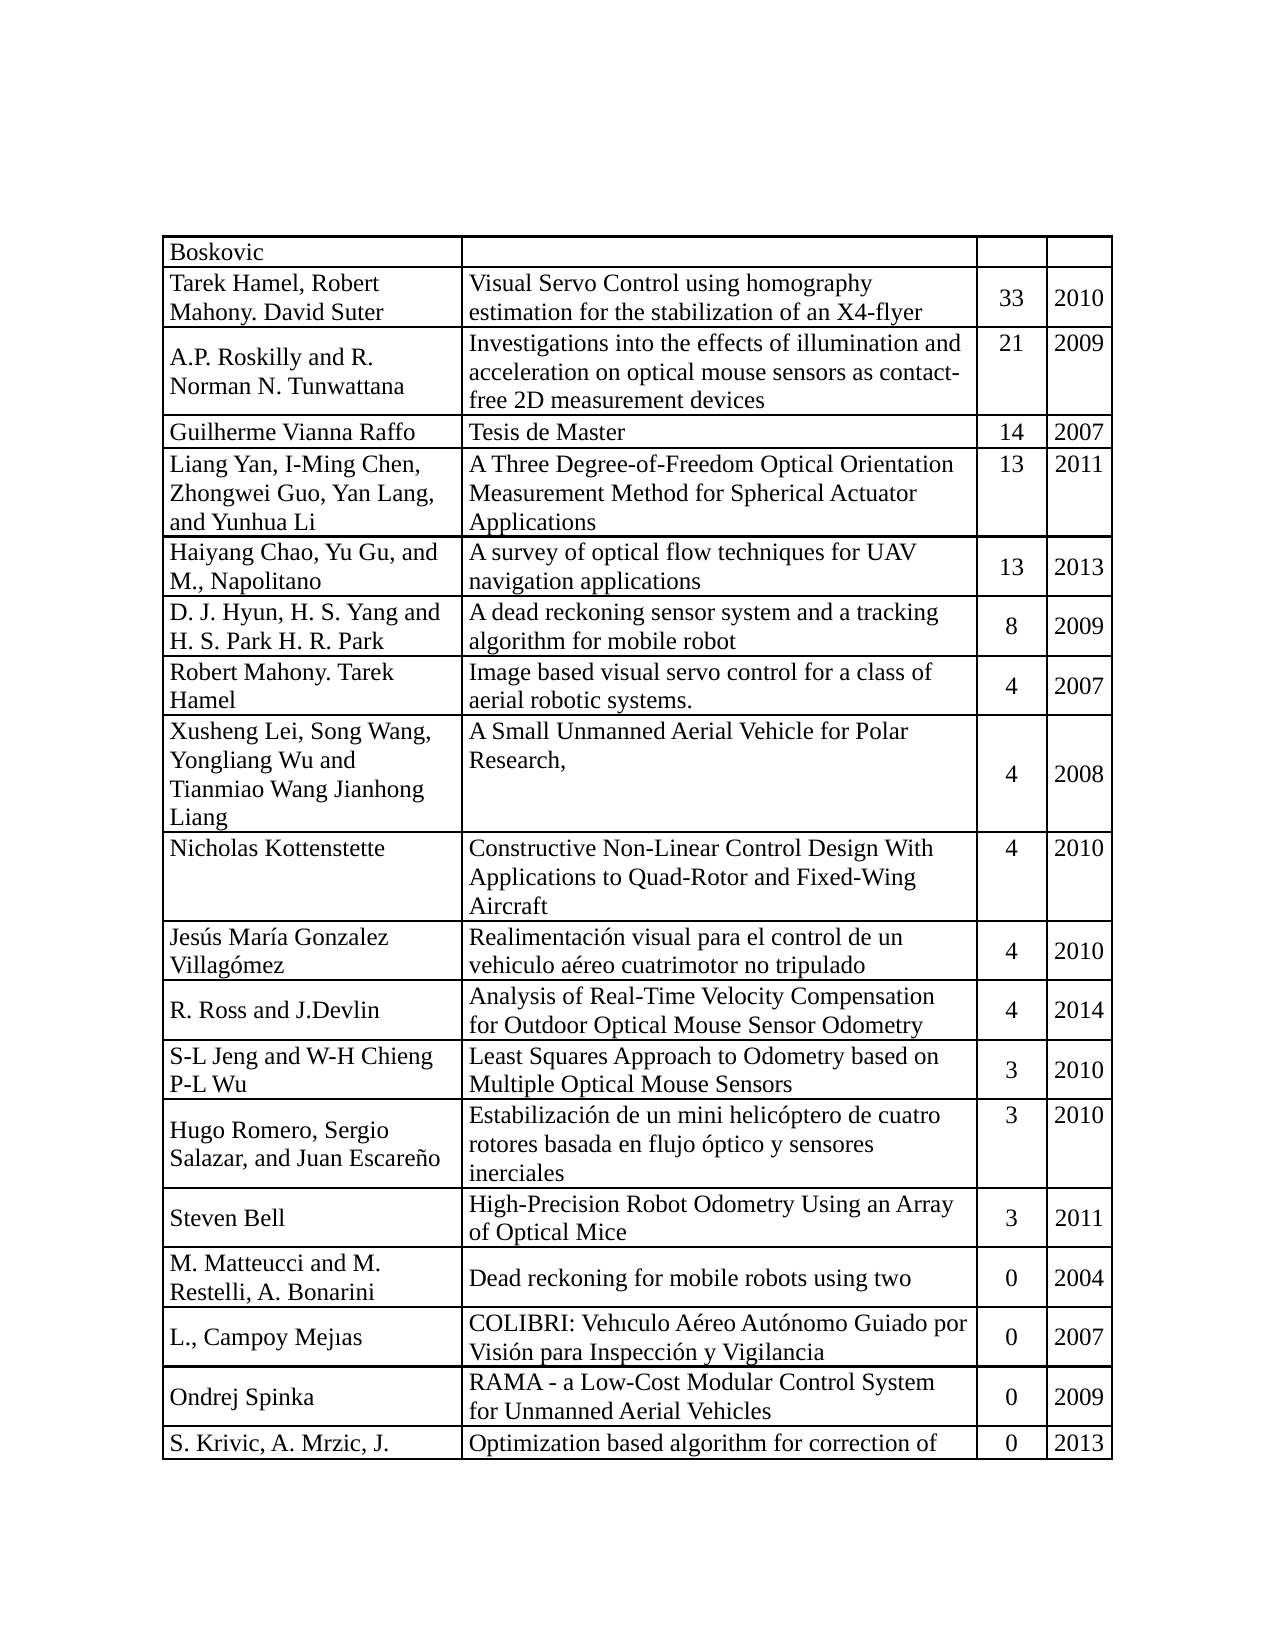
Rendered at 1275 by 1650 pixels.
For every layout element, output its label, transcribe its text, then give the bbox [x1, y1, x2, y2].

table_cell M. Matteucci and M. Restelli, A. Bonarini [164, 1248, 461, 1306]
table_cell 3 [978, 1100, 1046, 1187]
table_cell 0 [978, 1308, 1046, 1365]
table_cell Steven Bell [164, 1189, 461, 1246]
table_cell A survey of optical flow techniques for UAV navigation applications [463, 538, 976, 595]
table_cell Image based visual servo control for a class of aerial robotic systems. [463, 657, 976, 714]
table_cell Least Squares Approach to Odometry based on Multiple Optical Mouse Sensors [463, 1041, 976, 1098]
table_cell A Three Degree-of-Freedom Optical Orientation Measurement Method for Spherical Actuator Applications [463, 449, 976, 535]
table_cell D. J. Hyun, H. S. Yang and H. S. Park H. R. Park [164, 597, 461, 654]
table_cell 2011 [1048, 1189, 1111, 1246]
table_cell Realimentación visual para el control de un vehiculo aéreo cuatrimotor no tripulado [463, 922, 976, 979]
table_cell 33 [978, 268, 1046, 326]
table_cell 21 [978, 328, 1046, 414]
table_cell Visual Servo Control using homography estimation for the stabilization of an X4-flyer [463, 268, 976, 326]
table_cell 2007 [1048, 416, 1111, 447]
table_cell Liang Yan, I-Ming Chen, Zhongwei Guo, Yan Lang, and Yunhua Li [164, 449, 461, 535]
table_cell 2013 [1048, 538, 1111, 595]
table_cell 0 [978, 1368, 1046, 1425]
table_cell S-L Jeng and W-H Chieng P-L Wu [164, 1041, 461, 1098]
table_cell RAMA - a Low-Cost Modular Control System for Unmanned Aerial Vehicles [463, 1368, 976, 1425]
table_cell Xusheng Lei, Song Wang, Yongliang Wu and Tianmiao Wang Jianhong Liang [164, 716, 461, 831]
table_cell 14 [978, 416, 1046, 447]
table_cell 0 [978, 1248, 1046, 1306]
table_cell A Small Unmanned Aerial Vehicle for Polar Research, [463, 716, 976, 831]
table_cell 2009 [1048, 1368, 1111, 1425]
table_cell 2010 [1048, 922, 1111, 979]
table_cell 2010 [1048, 1100, 1111, 1187]
table_cell 13 [978, 538, 1046, 595]
table_cell 2011 [1048, 449, 1111, 535]
table_cell 4 [978, 981, 1046, 1039]
table_cell 2009 [1048, 328, 1111, 414]
table_cell 2014 [1048, 981, 1111, 1039]
table_cell [463, 238, 976, 266]
table_cell Tesis de Master [463, 416, 976, 447]
table_cell Nicholas Kottenstette [164, 833, 461, 919]
table_cell Analysis of Real-Time Velocity Compensation for Outdoor Optical Mouse Sensor Odometry [463, 981, 976, 1039]
table_cell 4 [978, 716, 1046, 831]
table_cell Guilherme Vianna Raffo [164, 416, 461, 447]
table_cell 2007 [1048, 657, 1111, 714]
table_cell Investigations into the effects of illumination and acceleration on optical mouse sensors as contact-free 2D measurement devices [463, 328, 976, 414]
table_cell Estabilización de un mini helicóptero de cuatro rotores basada en flujo óptico y sensores inerciales [463, 1100, 976, 1187]
table_cell Jesús María Gonzalez Villagómez [164, 922, 461, 979]
table_cell 0 [978, 1427, 1046, 1458]
table_cell 2007 [1048, 1308, 1111, 1365]
table_cell Constructive Non-Linear Control Design With Applications to Quad-Rotor and Fixed-Wing Aircraft [463, 833, 976, 919]
table_cell 4 [978, 833, 1046, 919]
table_cell Hugo Romero, Sergio Salazar, and Juan Escareño [164, 1100, 461, 1187]
table_cell Optimization based algorithm for correction of [463, 1427, 976, 1458]
table_cell 2008 [1048, 716, 1111, 831]
table_cell Robert Mahony. Tarek Hamel [164, 657, 461, 714]
table_cell 4 [978, 922, 1046, 979]
table_cell Ondrej Spinka [164, 1368, 461, 1425]
table_cell 2010 [1048, 268, 1111, 326]
table_cell COLIBRI: Vehıculo Aéreo Autónomo Guiado por Visión para Inspección y Vigilancia [463, 1308, 976, 1365]
table_cell 2013 [1048, 1427, 1111, 1458]
table_cell 2010 [1048, 1041, 1111, 1098]
table_cell A dead reckoning sensor system and a tracking algorithm for mobile robot [463, 597, 976, 654]
table_cell [1048, 238, 1111, 266]
table_cell High-Precision Robot Odometry Using an Array of Optical Mice [463, 1189, 976, 1246]
table_cell 3 [978, 1041, 1046, 1098]
table_cell Haiyang Chao, Yu Gu, and M., Napolitano [164, 538, 461, 595]
table_cell 13 [978, 449, 1046, 535]
table_cell 3 [978, 1189, 1046, 1246]
table_cell 2010 [1048, 833, 1111, 919]
table_cell Boskovic [164, 238, 461, 266]
table_cell S. Krivic, A. Mrzic, J. [164, 1427, 461, 1458]
table_cell Dead reckoning for mobile robots using two [463, 1248, 976, 1306]
table_cell 2004 [1048, 1248, 1111, 1306]
table_cell L., Campoy Mejıas [164, 1308, 461, 1365]
table_cell R. Ross and J.Devlin [164, 981, 461, 1039]
table_cell [978, 238, 1046, 266]
table_cell A.P. Roskilly and R. Norman N. Tunwattana [164, 328, 461, 414]
table_cell 4 [978, 657, 1046, 714]
table_cell 2009 [1048, 597, 1111, 654]
table_cell 8 [978, 597, 1046, 654]
table_cell Tarek Hamel, Robert Mahony. David Suter [164, 268, 461, 326]
